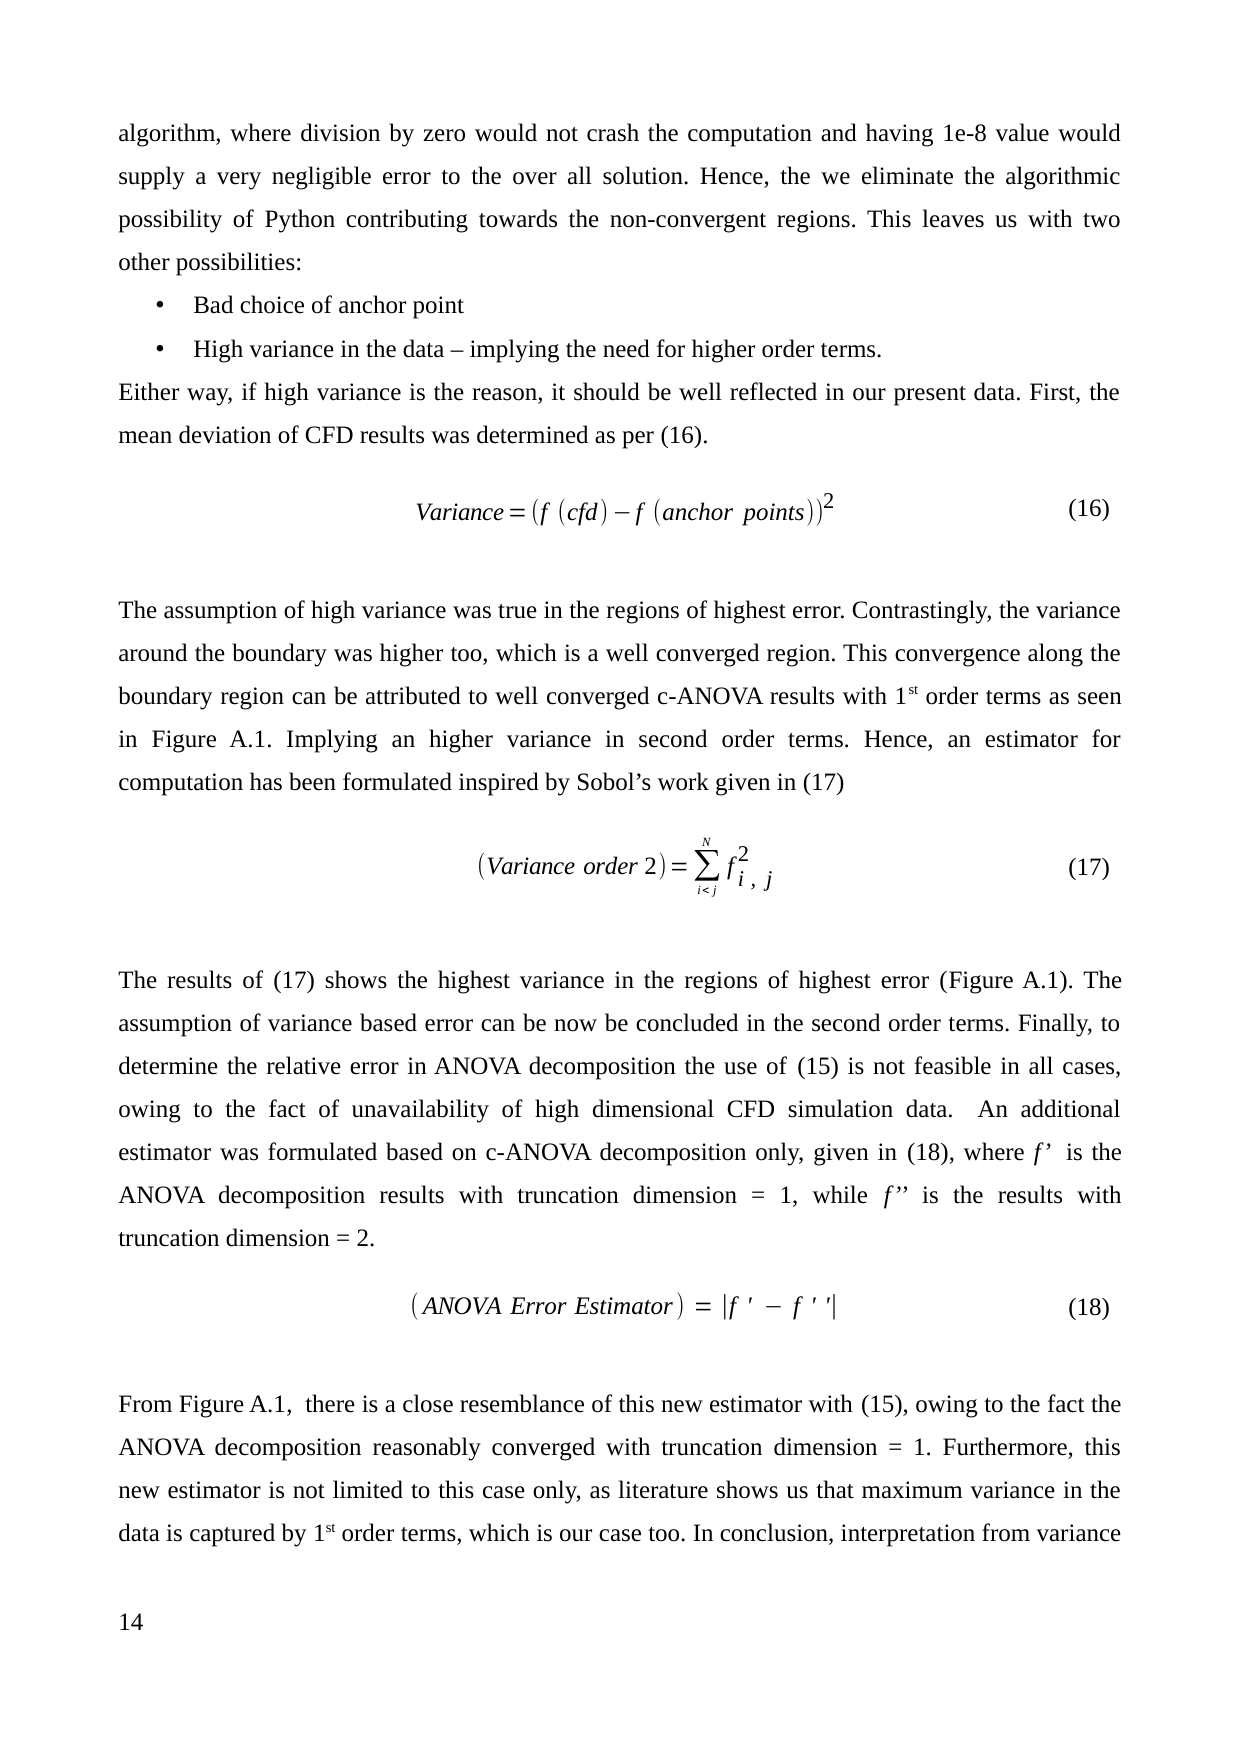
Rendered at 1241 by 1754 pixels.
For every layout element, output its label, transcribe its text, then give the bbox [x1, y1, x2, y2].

text algorithm, where division by zero would not crash the computation and having 1e-8 value would supply a very negligible error to the over all solution. Hence, the we eliminate the algorithmic possibility of Python contributing towards the non-convergent regions. This leaves us with two other possibilities: [118, 118, 1122, 276]
table_header (16) [1056, 463, 1122, 552]
table_header [194, 811, 1056, 922]
table_header (18) [1056, 1267, 1122, 1346]
table_header [194, 1267, 1056, 1346]
list High variance in the data – implying the need for higher order terms. [156, 334, 1122, 362]
table_header [194, 463, 1056, 552]
table_header [118, 1267, 193, 1346]
table_header (17) [1056, 811, 1122, 922]
text From Figure A.1, there is a close resemblance of this new estimator with (15), owing to the fact the ANOVA decomposition reasonably converged with truncation dimension = 1. Furthermore, this new estimator is not limited to this case only, as literature shows us that maximum variance in the data is captured by 1st order terms, which is our case too. In conclusion, interpretation from variance [118, 1389, 1122, 1547]
table_header [118, 463, 193, 552]
text The assumption of high variance was true in the regions of highest error. Contrastingly, the variance around the boundary was higher too, which is a well converged region. This convergence along the boundary region can be attributed to well converged c-ANOVA results with 1st order terms as seen in Figure A.1. Implying an higher variance in second order terms. Hence, an estimator for computation has been formulated inspired by Sobol’s work given in (17) [118, 595, 1122, 796]
table_header [118, 811, 193, 922]
text Either way, if high variance is the reason, it should be well reflected in our present data. First, the mean deviation of CFD results was determined as per (16). [118, 377, 1122, 449]
list Bad choice of anchor point [156, 291, 1122, 319]
text The results of (17) shows the highest variance in the regions of highest error (Figure A.1). The assumption of variance based error can be now be concluded in the second order terms. Finally, to determine the relative error in ANOVA decomposition the use of (15) is not feasible in all cases, owing to the fact of unavailability of high dimensional CFD simulation data. An additional estimator was formulated based on c-ANOVA decomposition only, given in (18), where f’ is the ANOVA decomposition results with truncation dimension = 1, while f’’ is the results with truncation dimension = 2. [118, 965, 1122, 1252]
